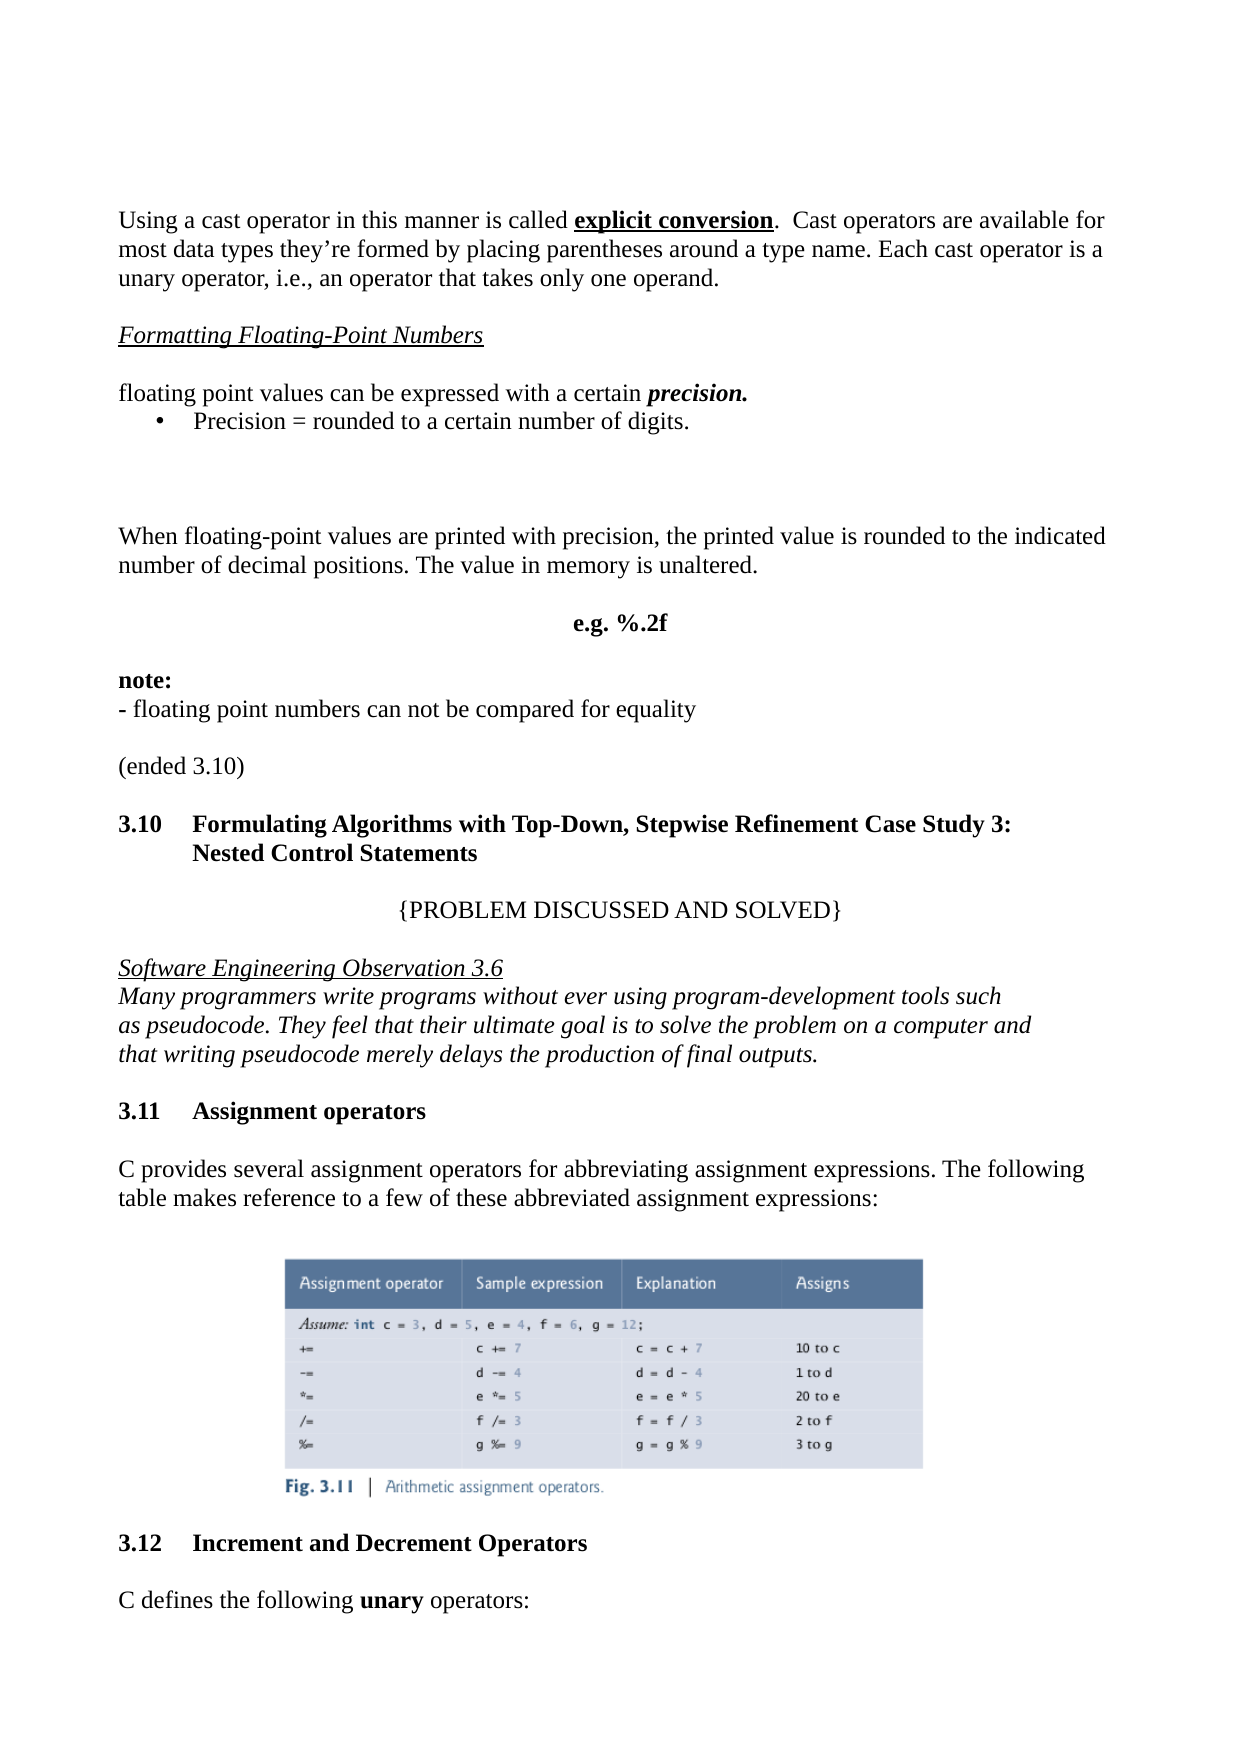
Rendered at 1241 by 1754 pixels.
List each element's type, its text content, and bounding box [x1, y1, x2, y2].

text {PROBLEM DISCUSSED AND SOLVED} [118, 895, 1122, 924]
text C provides several assignment operators for abbreviating assignment expressions. The following table makes reference to a few of these abbreviated assignment expressions: [118, 1154, 1122, 1211]
text floating point values can be expressed with a certain precision. [118, 378, 1122, 406]
picture [275, 1248, 930, 1514]
text - floating point numbers can not be compared for equality [118, 694, 1122, 723]
list Precision = rounded to a certain number of digits. [156, 406, 1122, 435]
text that writing pseudocode merely delays the production of final outputs. [118, 1039, 1122, 1068]
text as pseudocode. They feel that their ultimate goal is to solve the problem on a computer and [118, 1010, 1122, 1039]
text Nested Control Statements [118, 838, 1122, 866]
text 3.12 Increment and Decrement Operators [118, 1528, 1122, 1556]
text e.g. %.2f [118, 608, 1122, 636]
text C defines the following unary operators: [118, 1585, 1122, 1614]
text Formatting Floating-Point Numbers [118, 320, 1122, 349]
text Using a cast operator in this manner is called explicit conversion. Cast operators are available for most data types they’re formed by placing parentheses around a type name. Each cast operator is a unary operator, i.e., an operator that takes only one operand. [118, 205, 1122, 291]
text When floating-point values are printed with precision, the printed value is rounded to the indicated number of decimal positions. The value in memory is unaltered. [118, 521, 1122, 579]
text note: [118, 665, 1122, 694]
text (ended 3.10) [118, 751, 1122, 780]
text 3.10 Formulating Algorithms with Top-Down, Stepwise Refinement Case Study 3: [118, 809, 1122, 838]
text Many programmers write programs without ever using program-development tools such [118, 981, 1122, 1010]
text 3.11 Assignment operators [118, 1096, 1122, 1125]
text Software Engineering Observation 3.6 [118, 953, 1122, 981]
